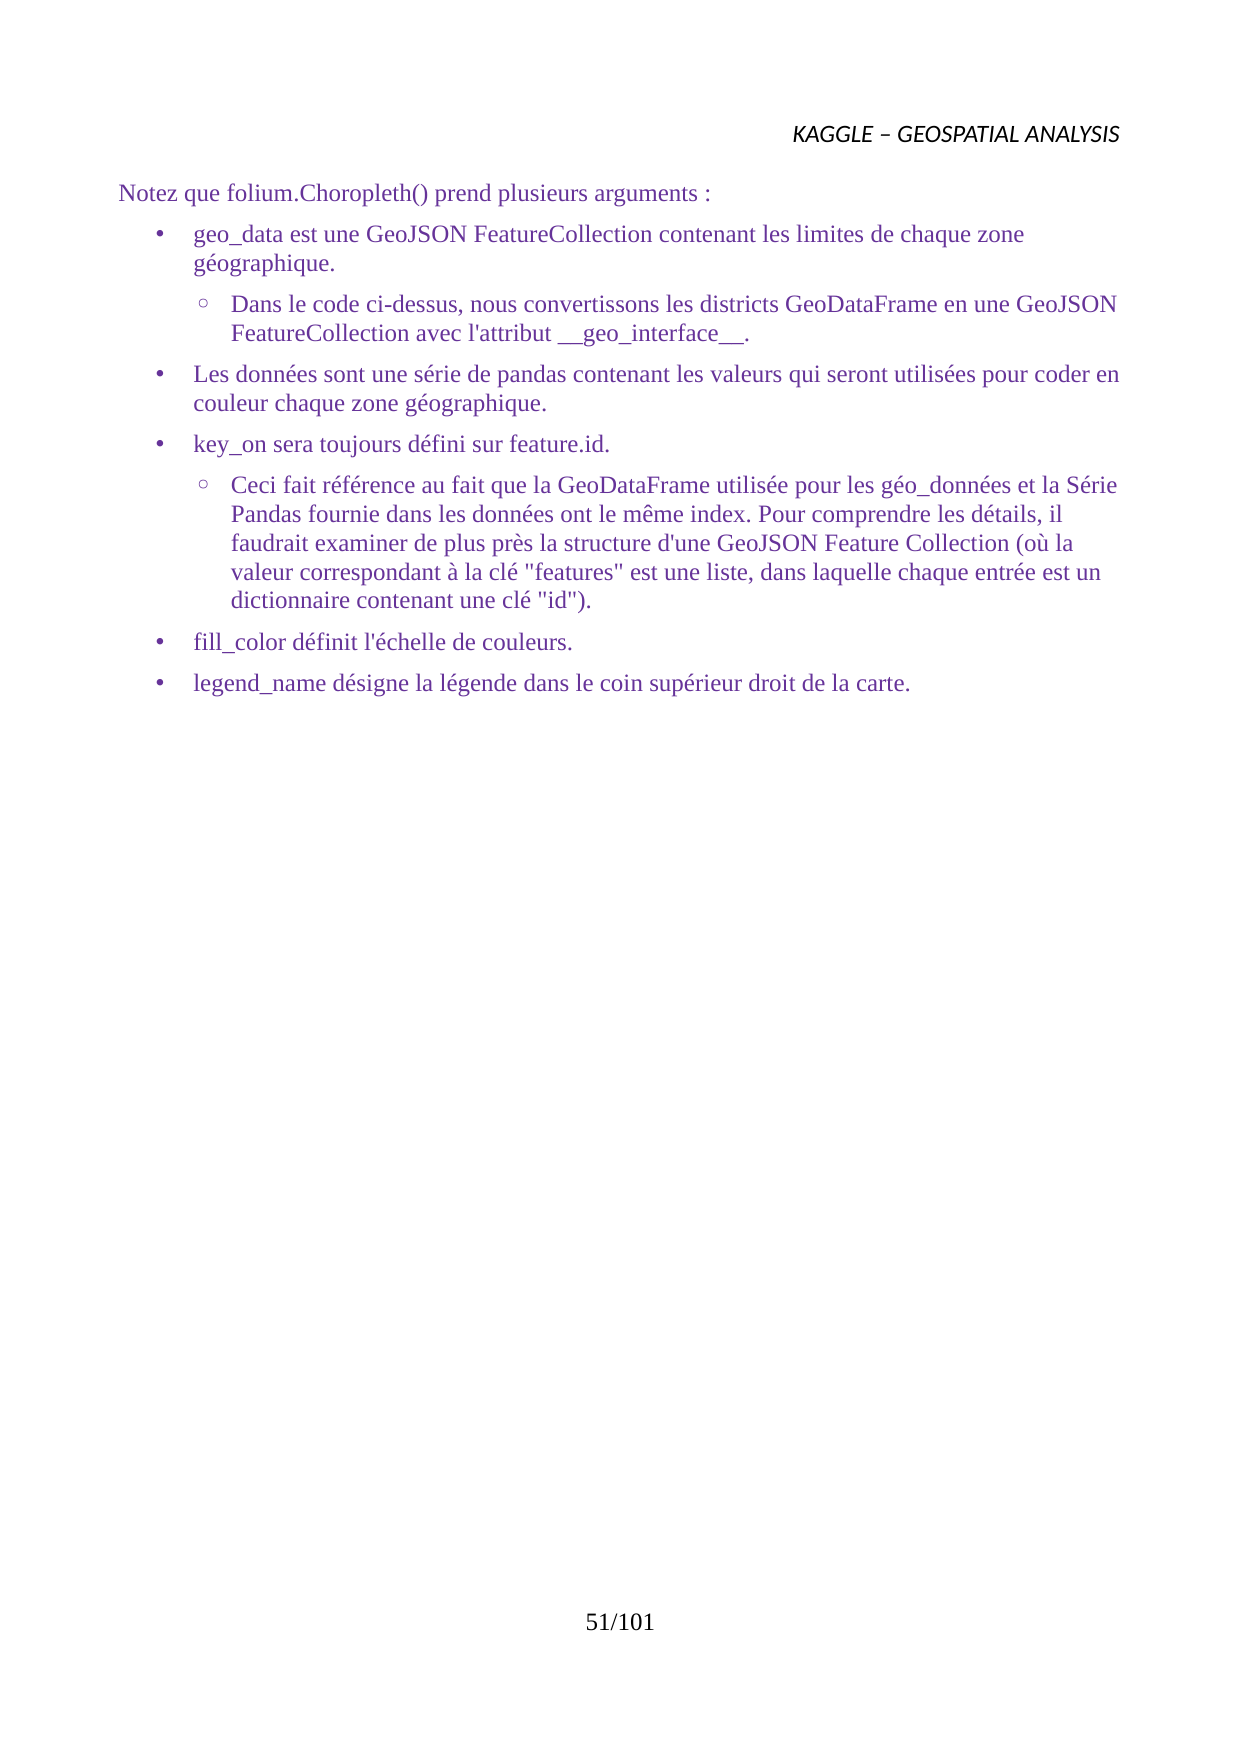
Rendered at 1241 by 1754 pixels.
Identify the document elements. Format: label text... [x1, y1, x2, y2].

list key_on sera toujours défini sur feature.id. [156, 429, 1122, 458]
list legend_name désigne la légende dans le coin supérieur droit de la carte. [156, 668, 1122, 697]
text Notez que folium.Choropleth() prend plusieurs arguments : [118, 178, 1122, 207]
list Dans le code ci-dessus, nous convertissons les districts GeoDataFrame en une GeoJSON FeatureCollection avec l'attribut __geo_interface__. [193, 289, 1122, 347]
list geo_data est une GeoJSON FeatureCollection contenant les limites de chaque zone géographique. [156, 219, 1122, 277]
list Les données sont une série de pandas contenant les valeurs qui seront utilisées pour coder en couleur chaque zone géographique. [156, 359, 1122, 417]
list Ceci fait référence au fait que la GeoDataFrame utilisée pour les géo_données et la Série Pandas fournie dans les données ont le même index. Pour comprendre les détails, il faudrait examiner de plus près la structure d'une GeoJSON Feature Collection (où la valeur correspondant à la clé "features" est une liste, dans laquelle chaque entrée est un dictionnaire contenant une clé "id"). [193, 471, 1122, 614]
list fill_color définit l'échelle de couleurs. [156, 627, 1122, 656]
